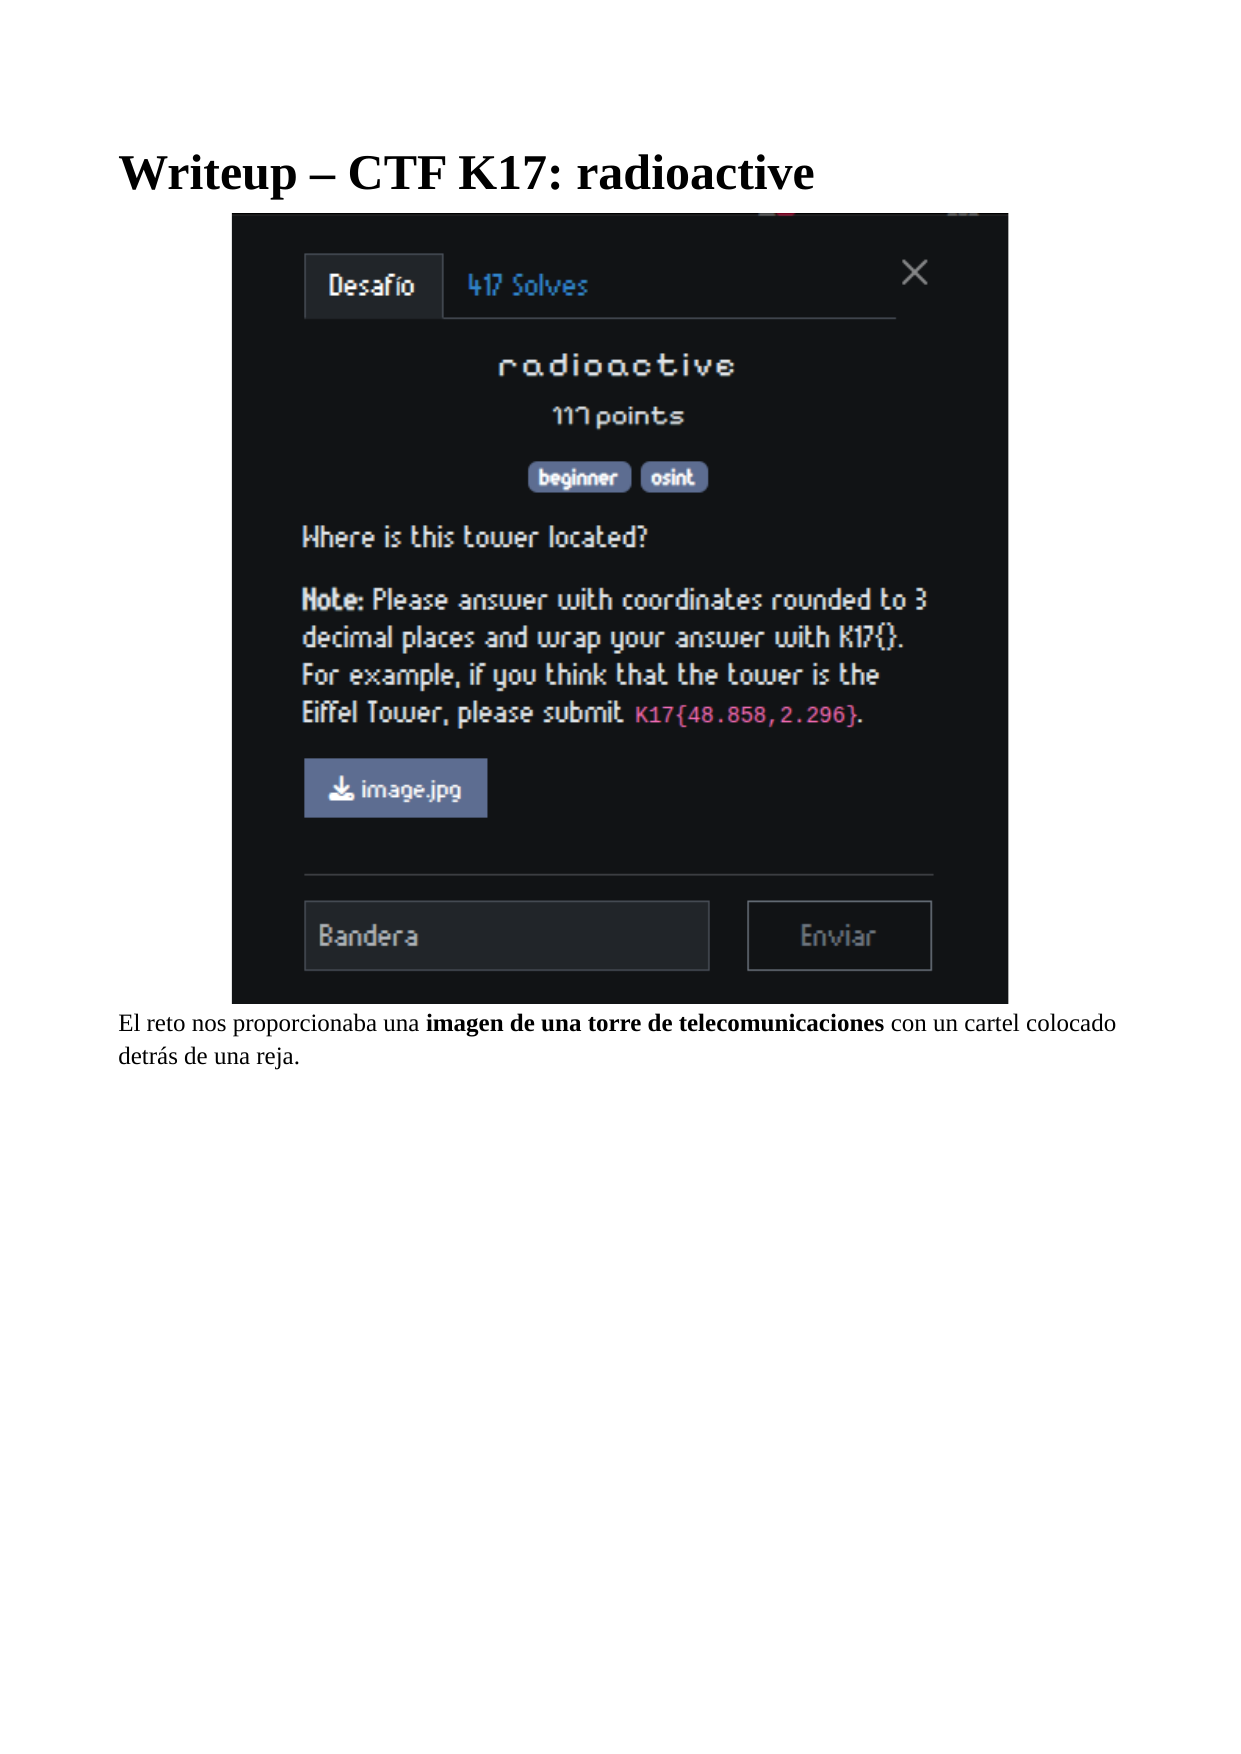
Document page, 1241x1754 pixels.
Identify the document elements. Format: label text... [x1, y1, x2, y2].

subtitle Writeup – CTF K17: radioactive [118, 143, 1122, 201]
text El reto nos proporcionaba una imagen de una torre de telecomunicaciones con un cartel colocado detrás de una reja. [118, 434, 1122, 1070]
picture [231, 213, 1009, 1004]
